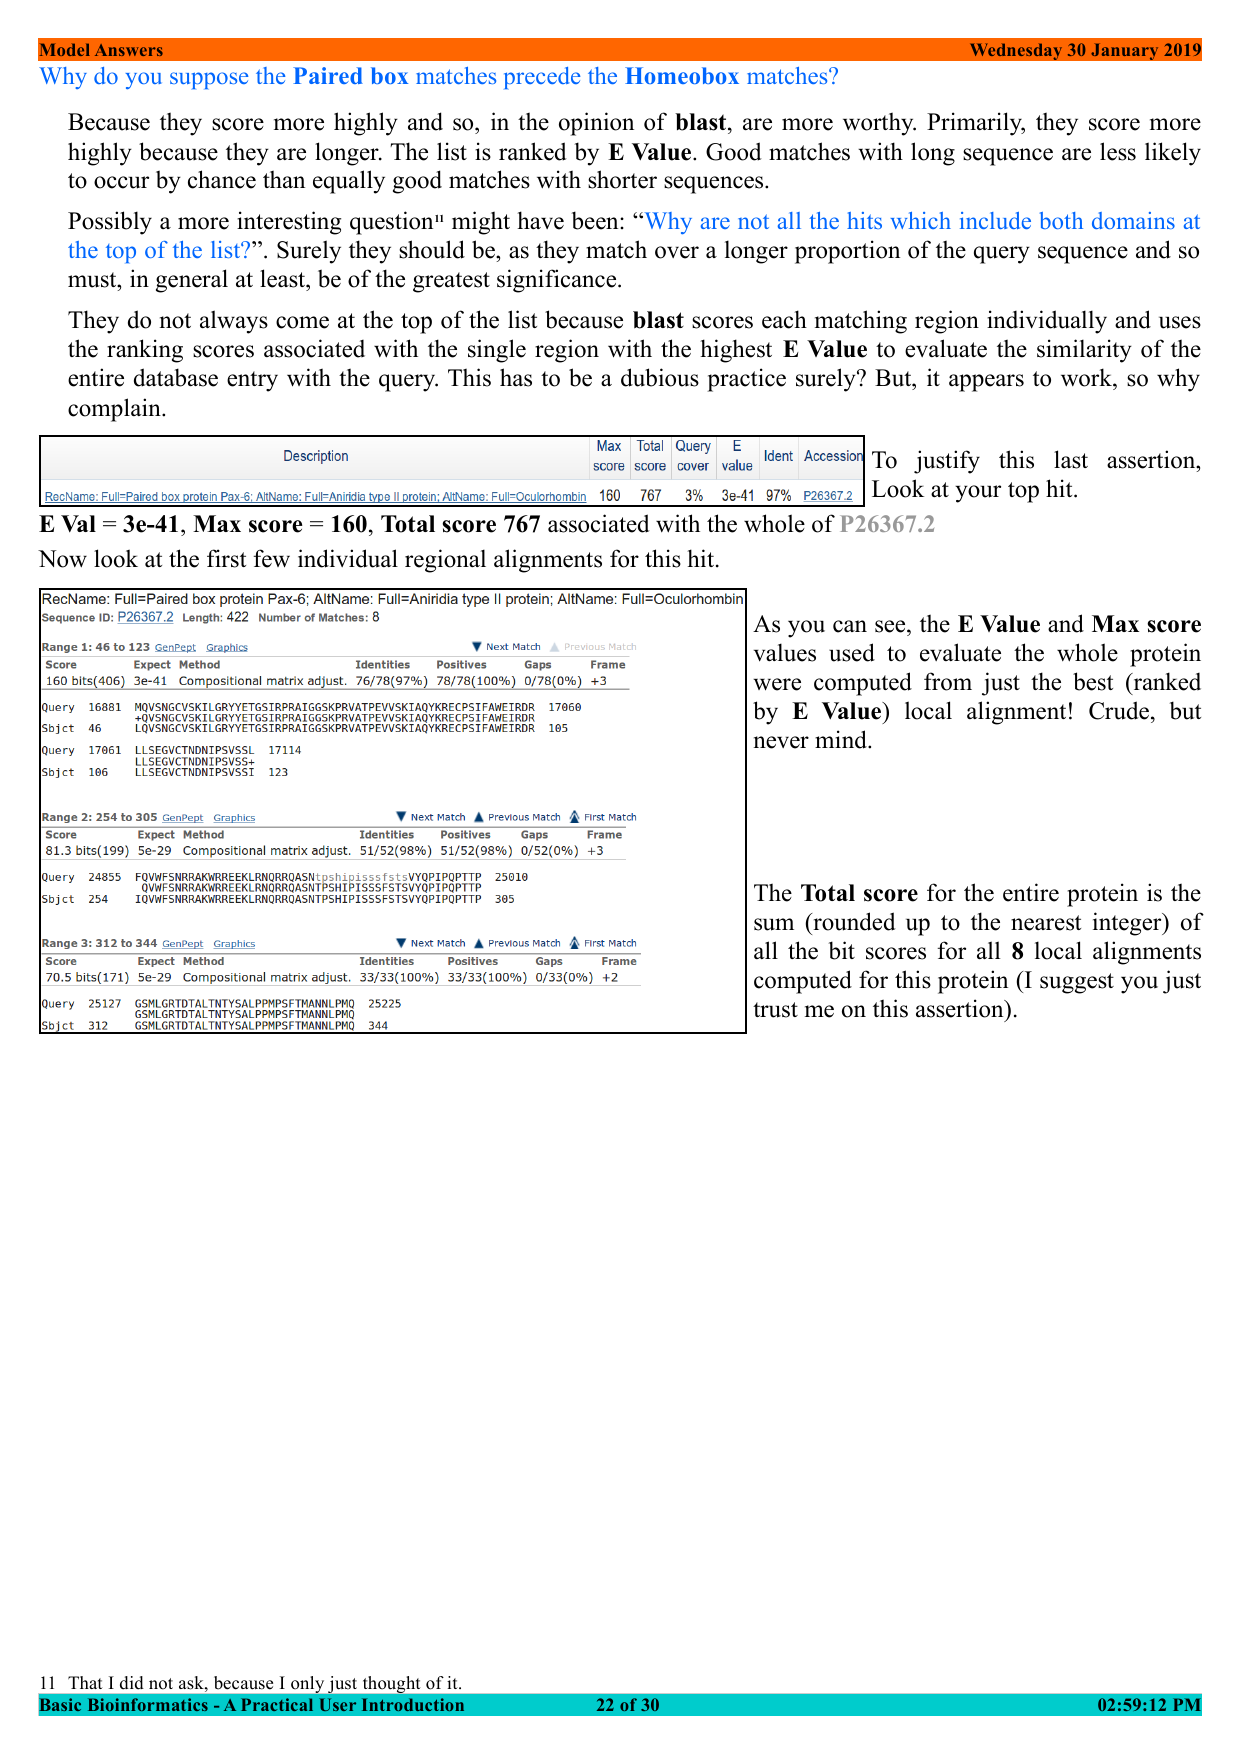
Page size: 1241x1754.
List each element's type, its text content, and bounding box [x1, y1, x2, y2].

text E Val = 3e-41, Max score = 160, Total score 767 associated with the whole of P26367.2 [38, 509, 1202, 538]
text The Total score for the entire protein is the sum (rounded up to the nearest integer) of all the bit scores for all 8 local alignments computed for this protein (I suggest you just trust me on this assertion). [747, 877, 1202, 1023]
text That I did not ask, because I only just thought of it. [38, 1671, 1202, 1693]
text Because they score more highly and so, in the opinion of blast, are more worthy. Primarily, they score more highly because they are longer. The list is ranked by E Value. Good matches with long sequence are less likely to occur by chance than equally good matches with shorter sequences. [68, 107, 1202, 194]
text Now look at the first few individual regional alignments for this hit. [38, 544, 1202, 573]
text As you can see, the E Value and Max score values used to evaluate the whole protein were computed from just the best (ranked by E Value) local alignment! Crude, but never mind. [747, 609, 1202, 754]
text They do not always come at the top of the list because blast scores each matching region individually and uses the ranking scores associated with the single region with the highest E Value to evaluate the similarity of the entire database entry with the query. This has to be a dubious practice surely? But, it appears to work, so why complain. [68, 305, 1202, 421]
picture [41, 590, 745, 1032]
text Why do you suppose the Paired box matches precede the Homeobox matches? [38, 61, 1202, 89]
text To justify this last assertion, Look at your top hit. [865, 445, 1202, 503]
text Possibly a more interesting question might have been: “Why are not all the hits which include both domains at the top of the list?”. Surely they should be, as they match over a longer proportion of the query sequence and so must, in general at least, be of the greatest significance. [68, 206, 1202, 293]
picture [41, 437, 863, 505]
